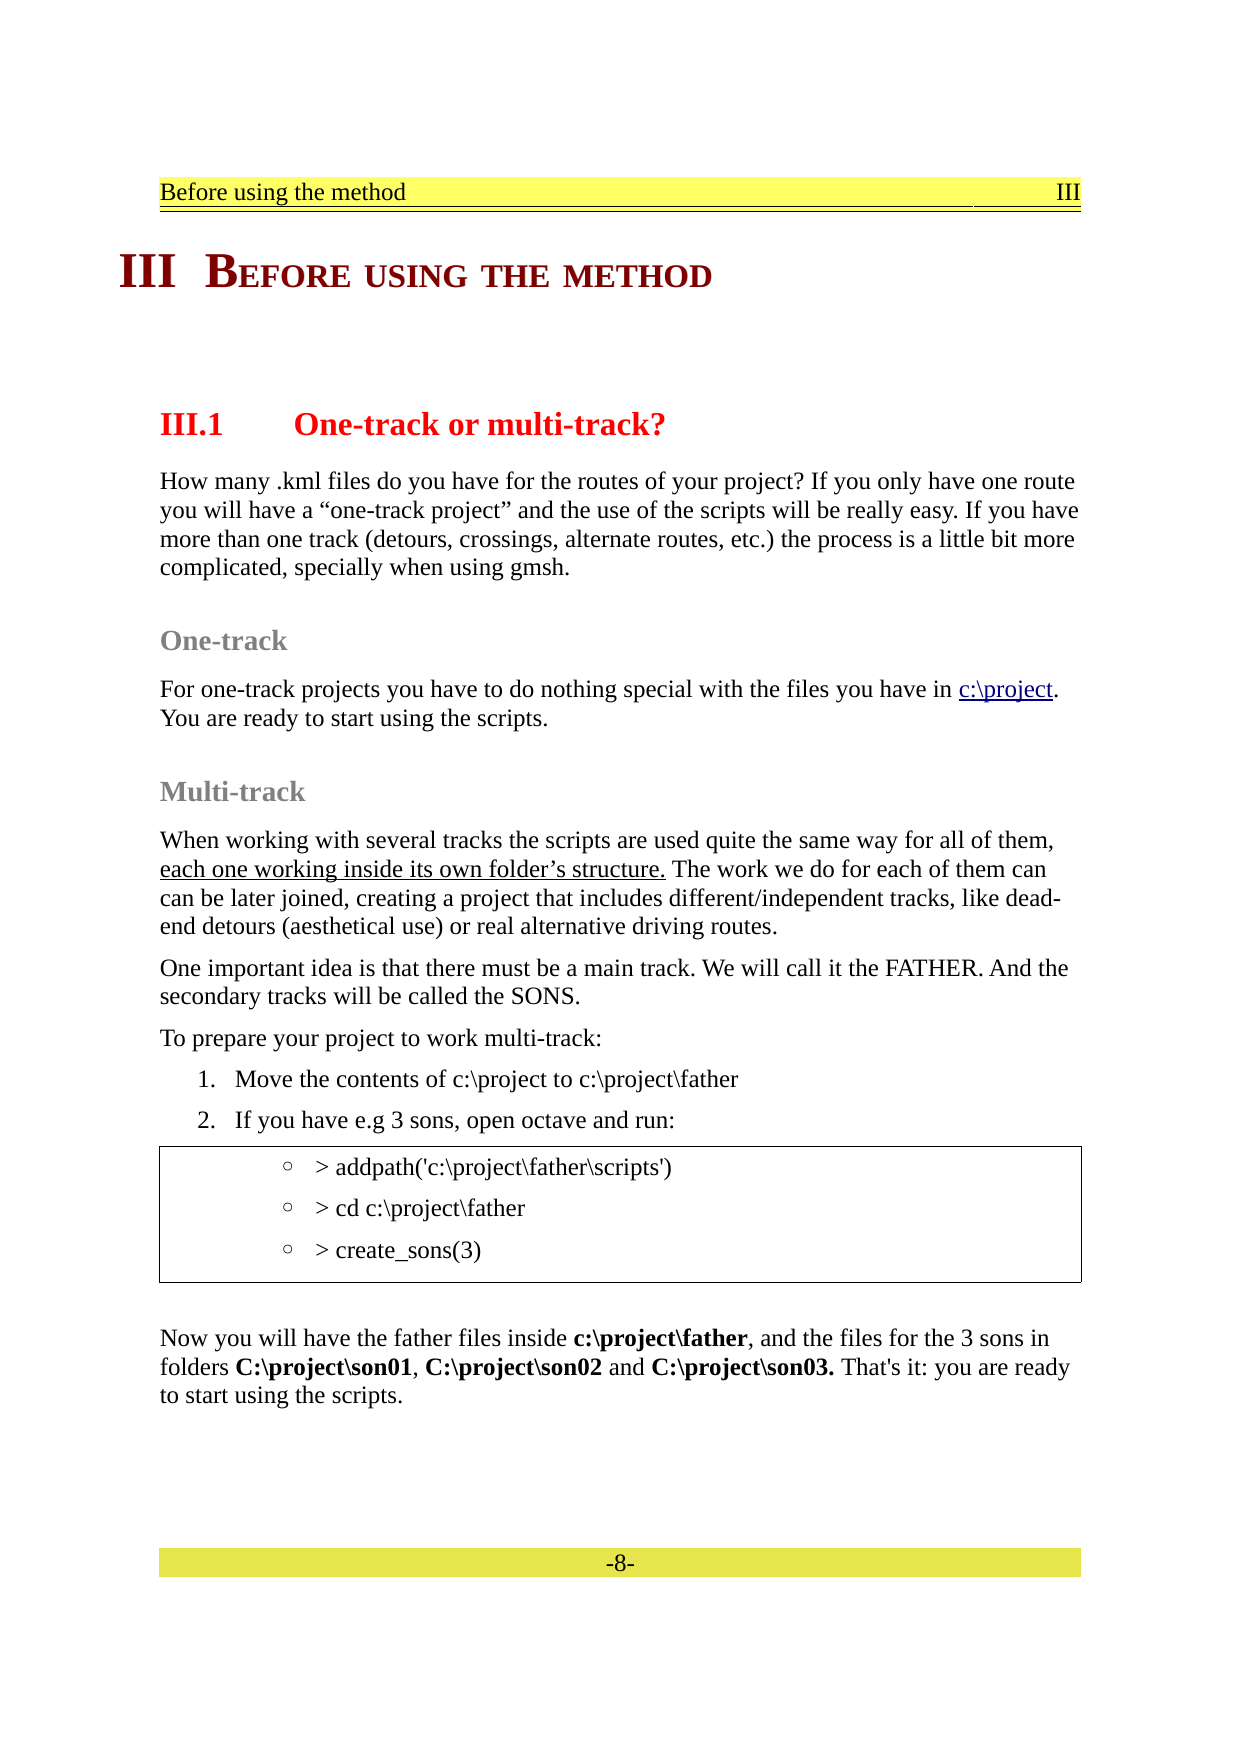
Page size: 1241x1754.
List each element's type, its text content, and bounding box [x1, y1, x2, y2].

text To prepare your project to work multi-track: [159, 1023, 1081, 1051]
table_header > addpath('c:\project\father\scripts') > cd c:\project\father > create_sons(3) [160, 1147, 1081, 1282]
list If you have e.g 3 sons, open octave and run: [197, 1105, 1081, 1134]
text One important idea is that there must be a main track. We will call it the FATHER. And the secondary tracks will be called the SONS. [159, 953, 1081, 1010]
text For one-track projects you have to do nothing special with the files you have in c:\project. You are ready to start using the scripts. [159, 674, 1081, 732]
text How many .kml files do you have for the routes of your project? If you only have one route you will have a “one-track project” and the use of the scripts will be really easy. If you have more than one track (detours, crossings, alternate routes, etc.) the process is a little bit more complicated, specially when using gmsh. [159, 466, 1081, 581]
text Now you will have the father files inside c:\project\father, and the files for the 3 sons in folders C:\project\son01, C:\project\son02 and C:\project\son03. That's it: you are ready to start using the scripts. [159, 1323, 1081, 1409]
subtitle Multi-track [159, 774, 1081, 807]
list Move the contents of c:\project to c:\project\father [197, 1064, 1081, 1093]
subtitle Before using the method [118, 240, 1081, 298]
text When working with several tracks the scripts are used quite the same way for all of them, each one working inside its own folder’s structure. The work we do for each of them can can be later joined, creating a project that includes different/independent tracks, like dead-end detours (aesthetical use) or real alternative driving routes. [159, 825, 1081, 940]
subtitle One-track [159, 623, 1081, 657]
subtitle One-track or multi-track? [159, 404, 1081, 443]
